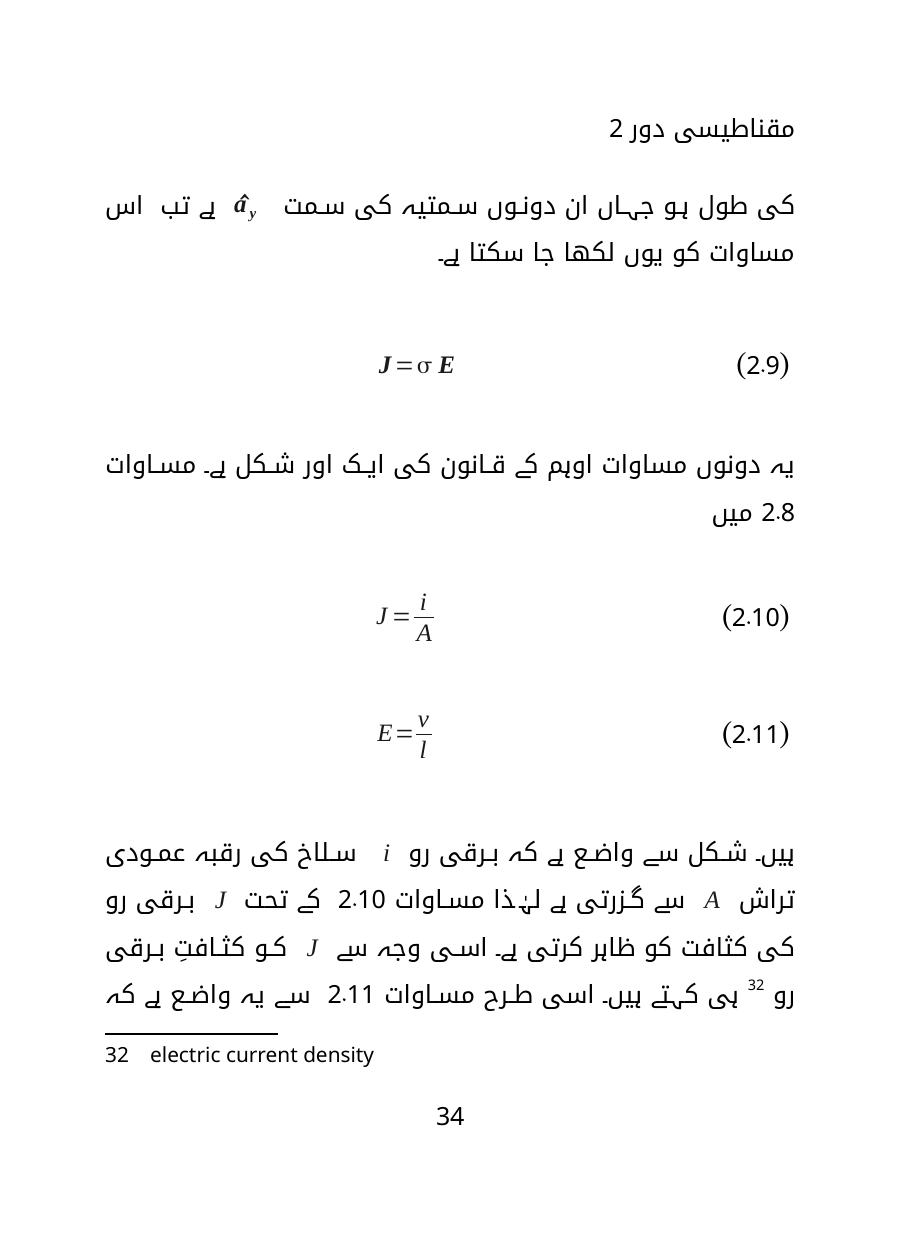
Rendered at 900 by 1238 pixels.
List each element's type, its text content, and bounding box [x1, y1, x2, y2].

table_header (2.9) [718, 336, 795, 408]
text electric current density [105, 1040, 795, 1068]
table_header (2.10) [696, 583, 795, 666]
table_header [105, 336, 718, 408]
text اگر شکل میں سمتیہکی طول ہو اورسمتیہکی طول ہو جہاں ان دونوں سمتیہ کی سمت ہے تب اس مساوات کو یوں لکھا جا سکتا ہے۔ [105, 182, 795, 277]
table_header [105, 700, 696, 783]
text یہ دونوں مساوات اوہم کے قانون کی ایک اور شکل ہے۔ مساوات 2.8 میں [105, 442, 795, 536]
table_header (2.11) [696, 700, 795, 783]
table_header [105, 583, 696, 666]
text ہیں۔ شکل سے واضع ہے کہ برقی رو سلاخ کی رقبہ عمودی تراشسے گزرتی ہے لہٰذا مساوات 2.10 کے تحتبرقی رو کی کثافت کو ظاہر کرتی ہے۔ اسی وجہ سےکو کثافتِ برقی رو ہی کہتے ہیں۔ اسی طرح مساوات 2.11 سے یہ واضع ہے کہبرقی دباؤ کی شدت کو ظاہر کرتی ہے اور یوں کو شدت برقی دباؤ کہتے ہیں۔ اس کے نام کو چھوٹا کر کے برقی شدت بھی کہا جاتا ہے۔ [105, 829, 795, 1019]
